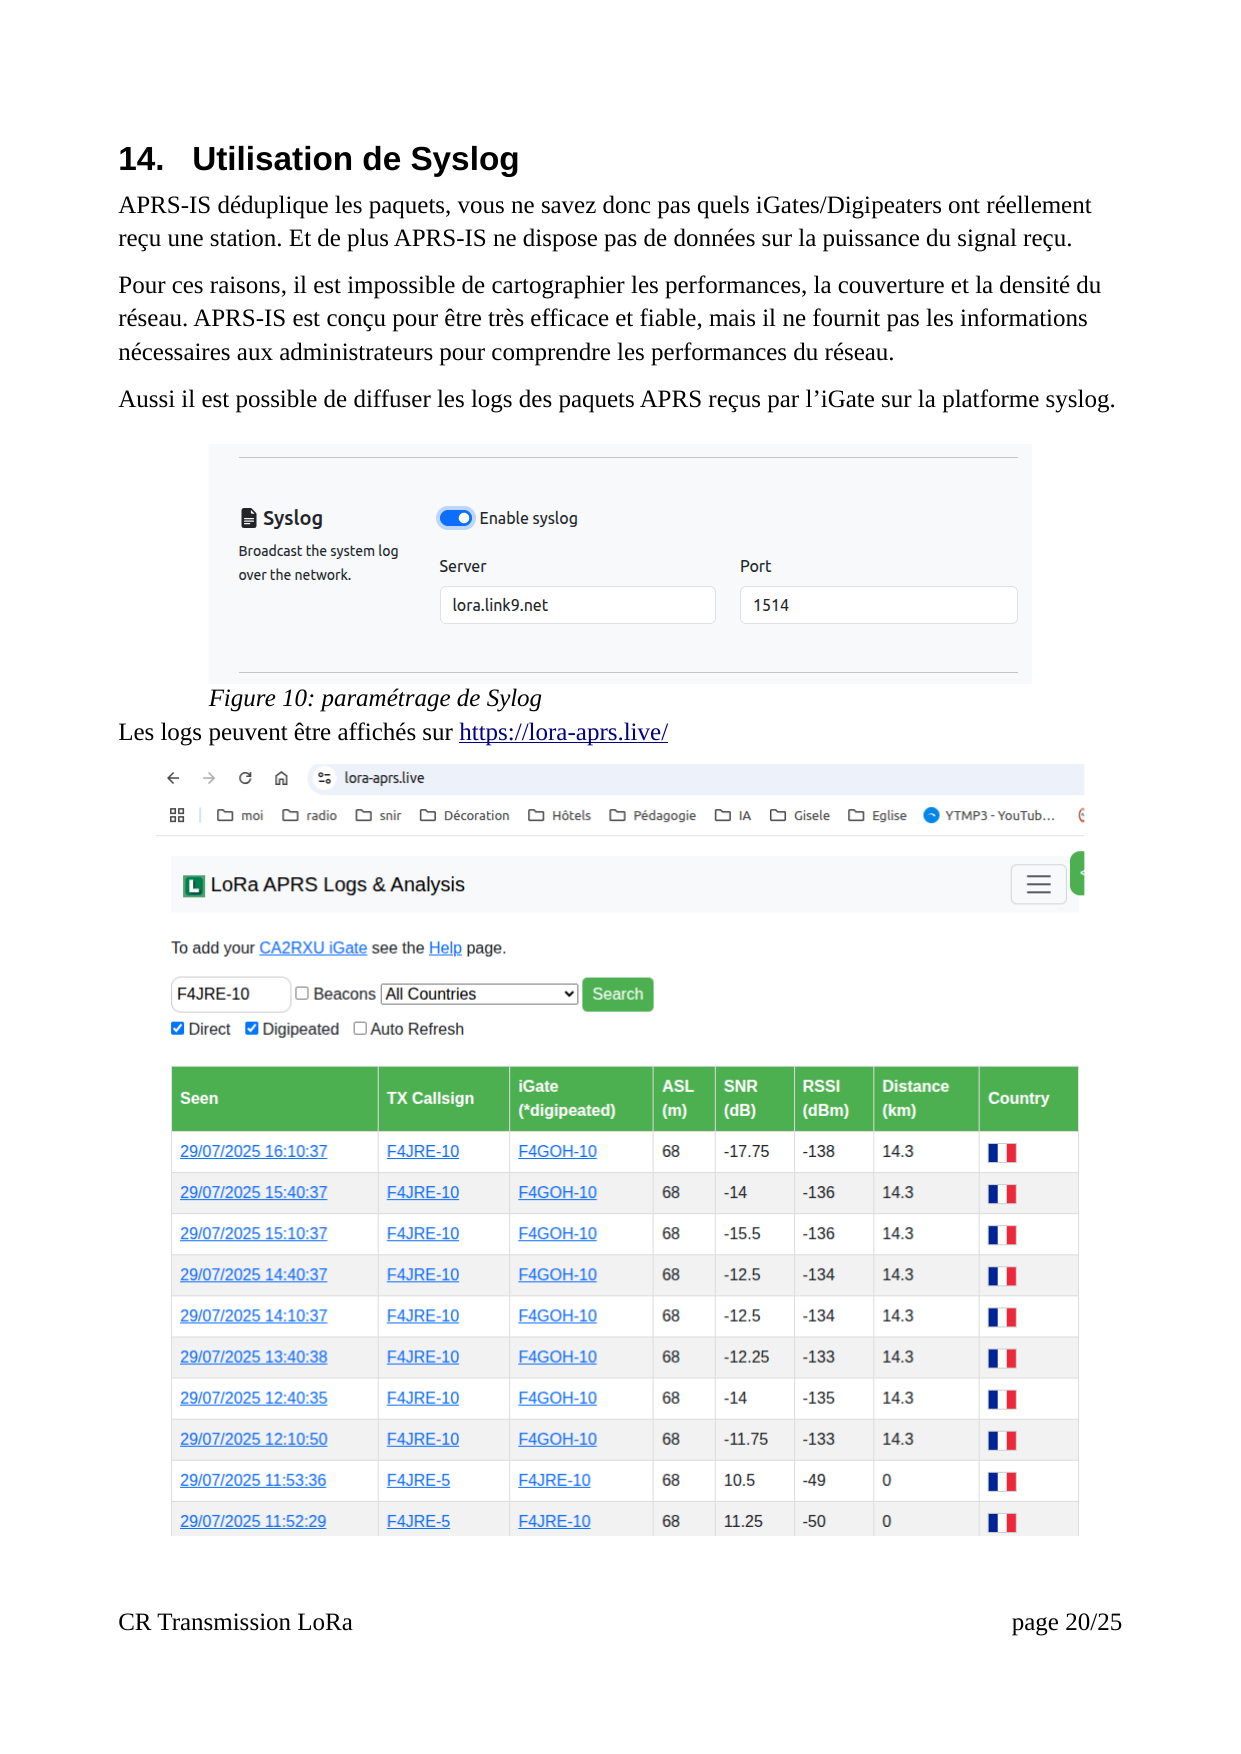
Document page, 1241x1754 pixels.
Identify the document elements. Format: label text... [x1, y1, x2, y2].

text Aussi il est possible de diffuser les logs des paquets APRS reçus par l’iGate sur la platforme syslog. [118, 384, 1122, 413]
text Les logs peuvent être affichés sur https://lora-aprs.live/ [118, 432, 1122, 745]
text APRS-IS déduplique les paquets, vous ne savez donc pas quels iGates/Digipeaters ont réellement reçu une station. Et de plus APRS-IS ne dispose pas de données sur la puissance du signal reçu. [118, 190, 1122, 252]
picture [208, 444, 1032, 684]
subtitle Utilisation de Syslog [118, 139, 1122, 177]
text Pour ces raisons, il est impossible de cartographier les performances, la couverture et la densité du réseau. APRS-IS est conçu pour être très efficace et fiable, mais il ne fournit pas les informations nécessaires aux administrateurs pour comprendre les performances du réseau. [118, 271, 1122, 365]
text Figure 10: paramétrage de Sylog [208, 684, 1032, 712]
picture [155, 764, 1085, 1536]
